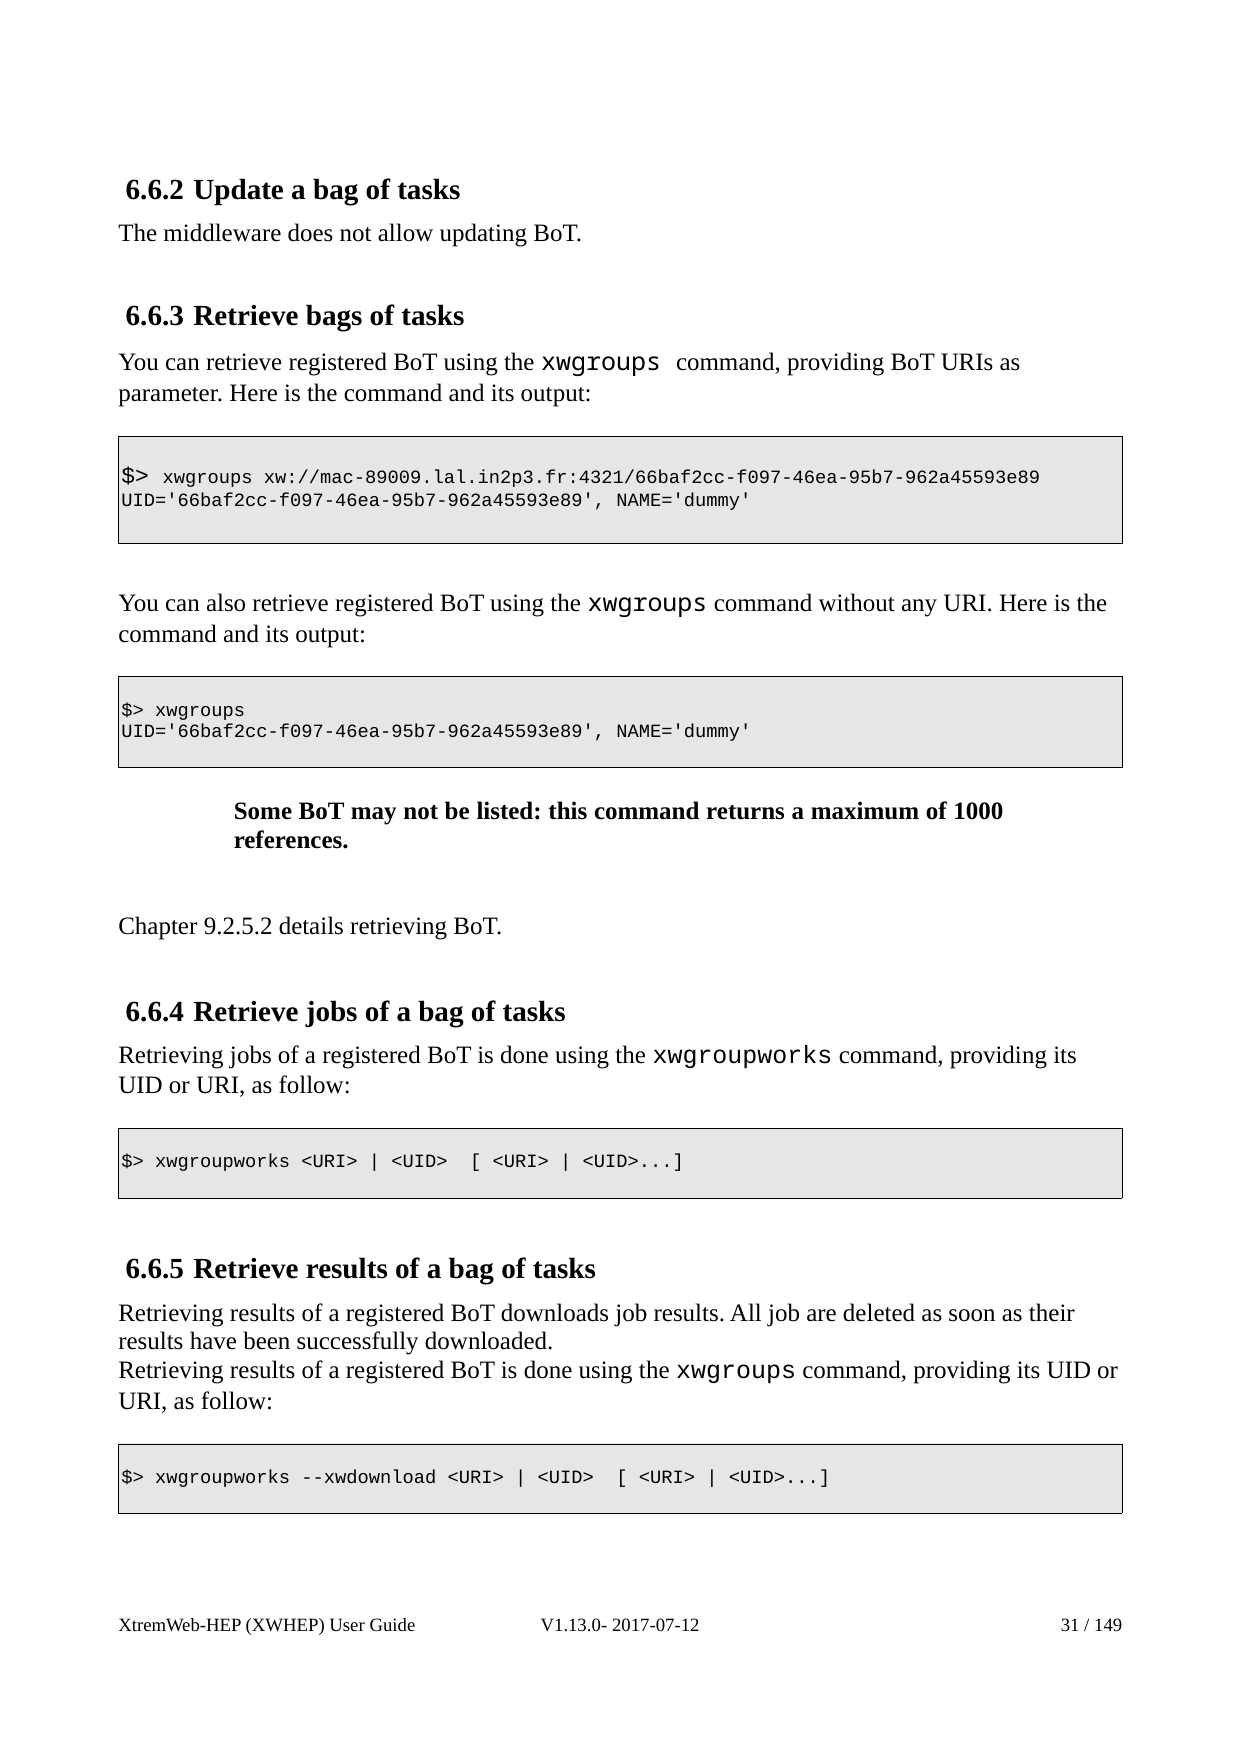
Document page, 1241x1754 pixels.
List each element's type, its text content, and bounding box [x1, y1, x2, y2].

text You can retrieve registered BoT using the xwgroups command, providing BoT URIs as parameter. Here is the command and its output: [118, 344, 1122, 407]
text You can also retrieve registered BoT using the xwgroups command without any URI. Here is the command and its output: [118, 585, 1122, 648]
subtitle Update a bag of tasks [118, 172, 1122, 205]
text $> xwgroupworks <URI> | <UID> [ <URI> | <UID>...] [119, 1149, 1122, 1171]
text $> xwgroupworks --xwdownload <URI> | <UID> [ <URI> | <UID>...] [119, 1465, 1122, 1486]
text Retrieving results of a registered BoT downloads job results. All job are deleted as soon as their results have been successfully downloaded. [118, 1298, 1122, 1355]
text $> xwgroups xw://mac-89009.lal.in2p3.fr:4321/66baf2cc-f097-46ea-95b7-962a45593e89 [119, 462, 1122, 487]
subtitle Retrieve results of a bag of tasks [118, 1252, 1122, 1285]
subtitle Retrieve jobs of a bag of tasks [118, 994, 1122, 1027]
text UID='66baf2cc-f097-46ea-95b7-962a45593e89', NAME='dummy' [119, 719, 1122, 740]
text Retrieving results of a registered BoT is done using the xwgroups command, providing its UID or URI, as follow: [118, 1355, 1122, 1415]
text Some BoT may not be listed: this command returns a maximum of 1000 references. [233, 796, 1004, 854]
subtitle Retrieve bags of tasks [118, 298, 1122, 332]
text Chapter 9.2.5.2 details retrieving BoT. [118, 911, 1122, 940]
text $> xwgroups [119, 698, 1122, 719]
text The middleware does not allow updating BoT. [118, 218, 1122, 247]
text Retrieving jobs of a registered BoT is done using the xwgroupworks command, providing its UID or URI, as follow: [118, 1040, 1122, 1099]
text UID='66baf2cc-f097-46ea-95b7-962a45593e89', NAME='dummy' [119, 487, 1122, 509]
